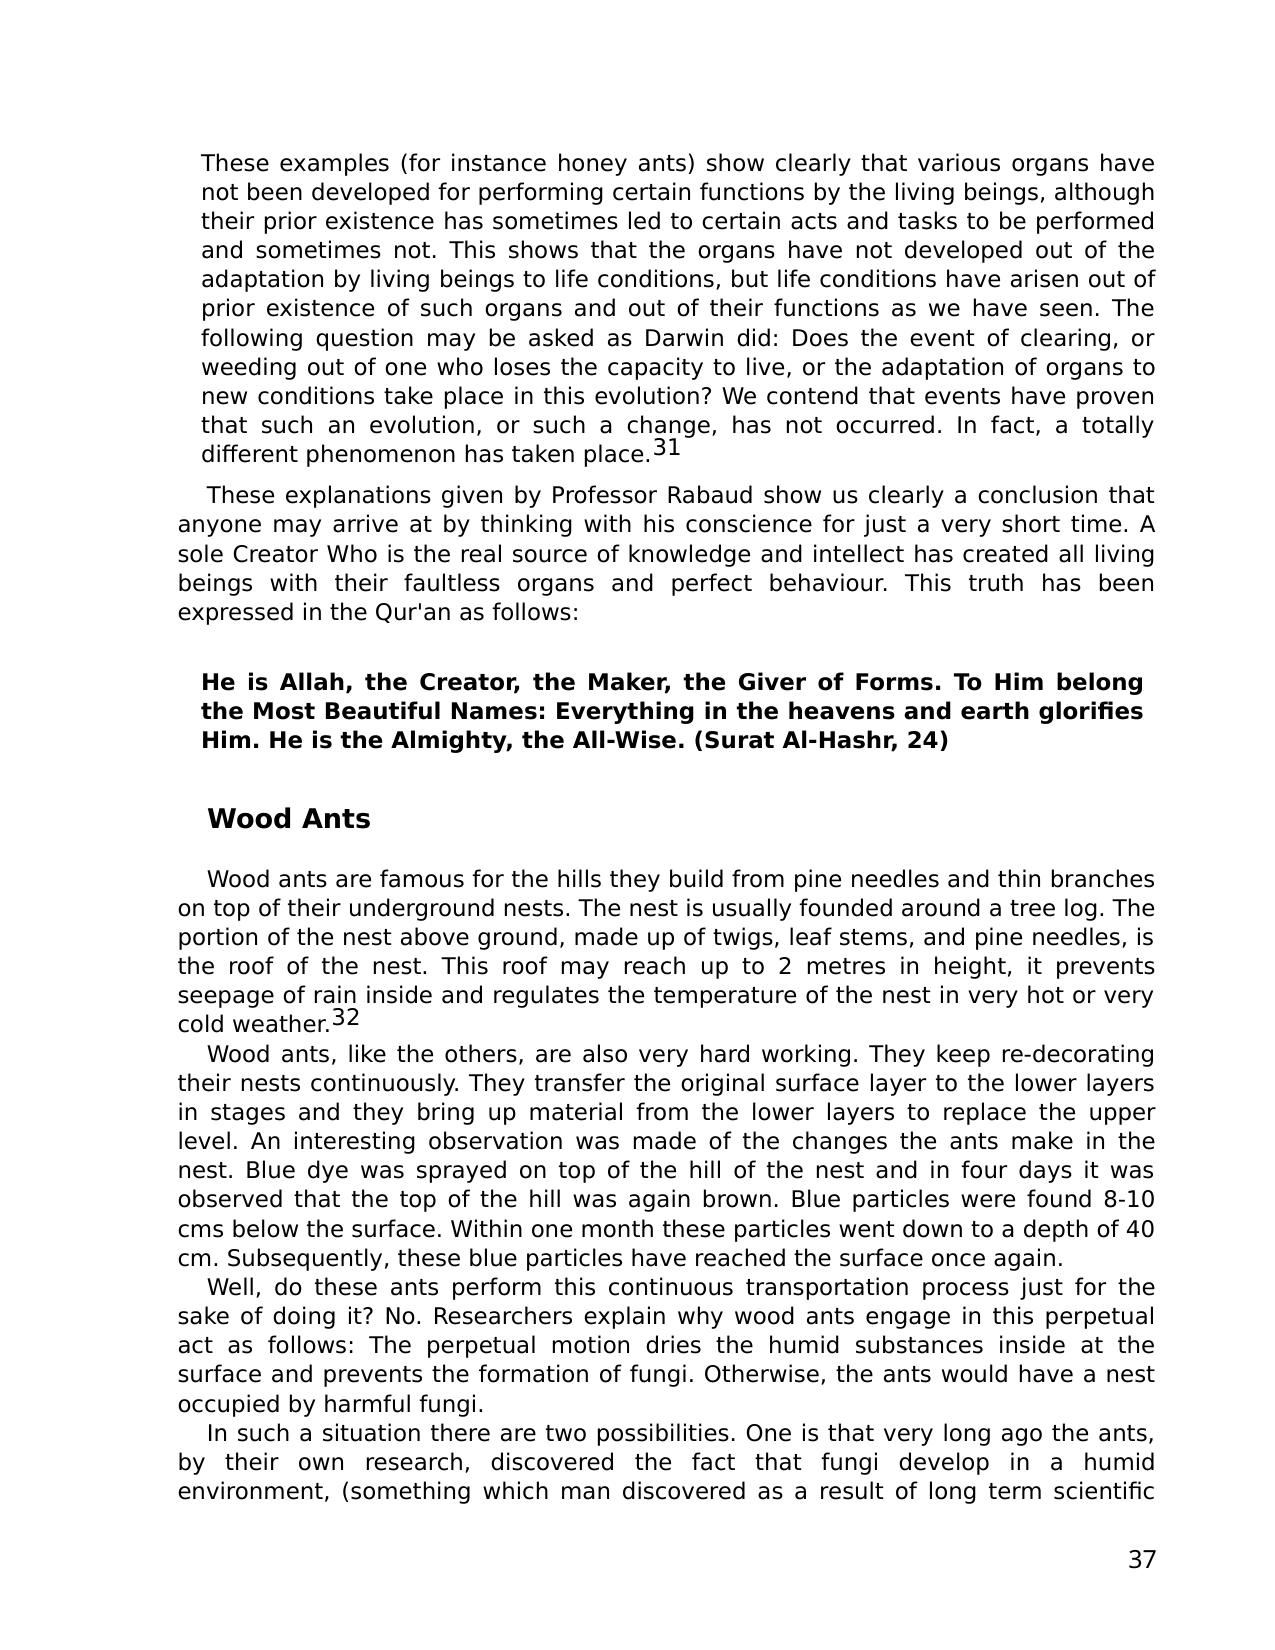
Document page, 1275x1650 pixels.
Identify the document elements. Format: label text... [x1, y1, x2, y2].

text Wood ants are famous for the hills they build from pine needles and thin branches on top of their underground nests. The nest is usually founded around a tree log. The portion of the nest above ground, made up of twigs, leaf stems, and pine needles, is the roof of the nest. This roof may reach up to 2 metres in height, it prevents seepage of rain inside and regulates the temperature of the nest in very hot or very cold weather.32 [177, 864, 1157, 1039]
text Well, do these ants perform this continuous transportation process just for the sake of doing it? No. Researchers explain why wood ants engage in this perpetual act as follows: The perpetual motion dries the humid substances inside at the surface and prevents the formation of fungi. Otherwise, the ants would have a nest occupied by harmful fungi. [177, 1272, 1157, 1418]
text Wood Ants [177, 804, 1157, 835]
text He is Allah, the Creator, the Maker, the Giver of Forms. To Him belong the Most Beautiful Names: Everything in the heavens and earth glorifies Him. He is the Almighty, the All-Wise. (Surat Al-Hashr, 24) [201, 667, 1145, 754]
text In such a situation there are two possibilities. One is that very long ago the ants, by their own research, discovered the fact that fungi develop in a humid environment, (something which man discovered as a result of long term scientific [177, 1418, 1157, 1505]
text These examples (for instance honey ants) show clearly that various organs have not been developed for performing certain functions by the living beings, although their prior existence has sometimes led to certain acts and tasks to be performed and sometimes not. This shows that the organs have not developed out of the adaptation by living beings to life conditions, but life conditions have arisen out of prior existence of such organs and out of their functions as we have seen. The following question may be asked as Darwin did: Does the event of clearing, or weeding out of one who loses the capacity to live, or the adaptation of organs to new conditions take place in this evolution? We contend that events have proven that such an evolution, or such a change, has not occurred. In fact, a totally different phenomenon has taken place.31 [201, 148, 1157, 468]
text Wood ants, like the others, are also very hard working. They keep re-decorating their nests continuously. They transfer the original surface layer to the lower layers in stages and they bring up material from the lower layers to replace the upper level. An interesting observation was made of the changes the ants make in the nest. Blue dye was sprayed on top of the hill of the nest and in four days it was observed that the top of the hill was again brown. Blue particles were found 8-10 cms below the surface. Within one month these particles went down to a depth of 40 cm. Subsequently, these blue particles have reached the surface once again. [177, 1039, 1157, 1272]
text These explanations given by Professor Rabaud show us clearly a conclusion that anyone may arrive at by thinking with his conscience for just a very short time. A sole Creator Who is the real source of knowledge and intellect has created all living beings with their faultless organs and perfect behaviour. This truth has been expressed in the Qur'an as follows: [177, 480, 1157, 626]
